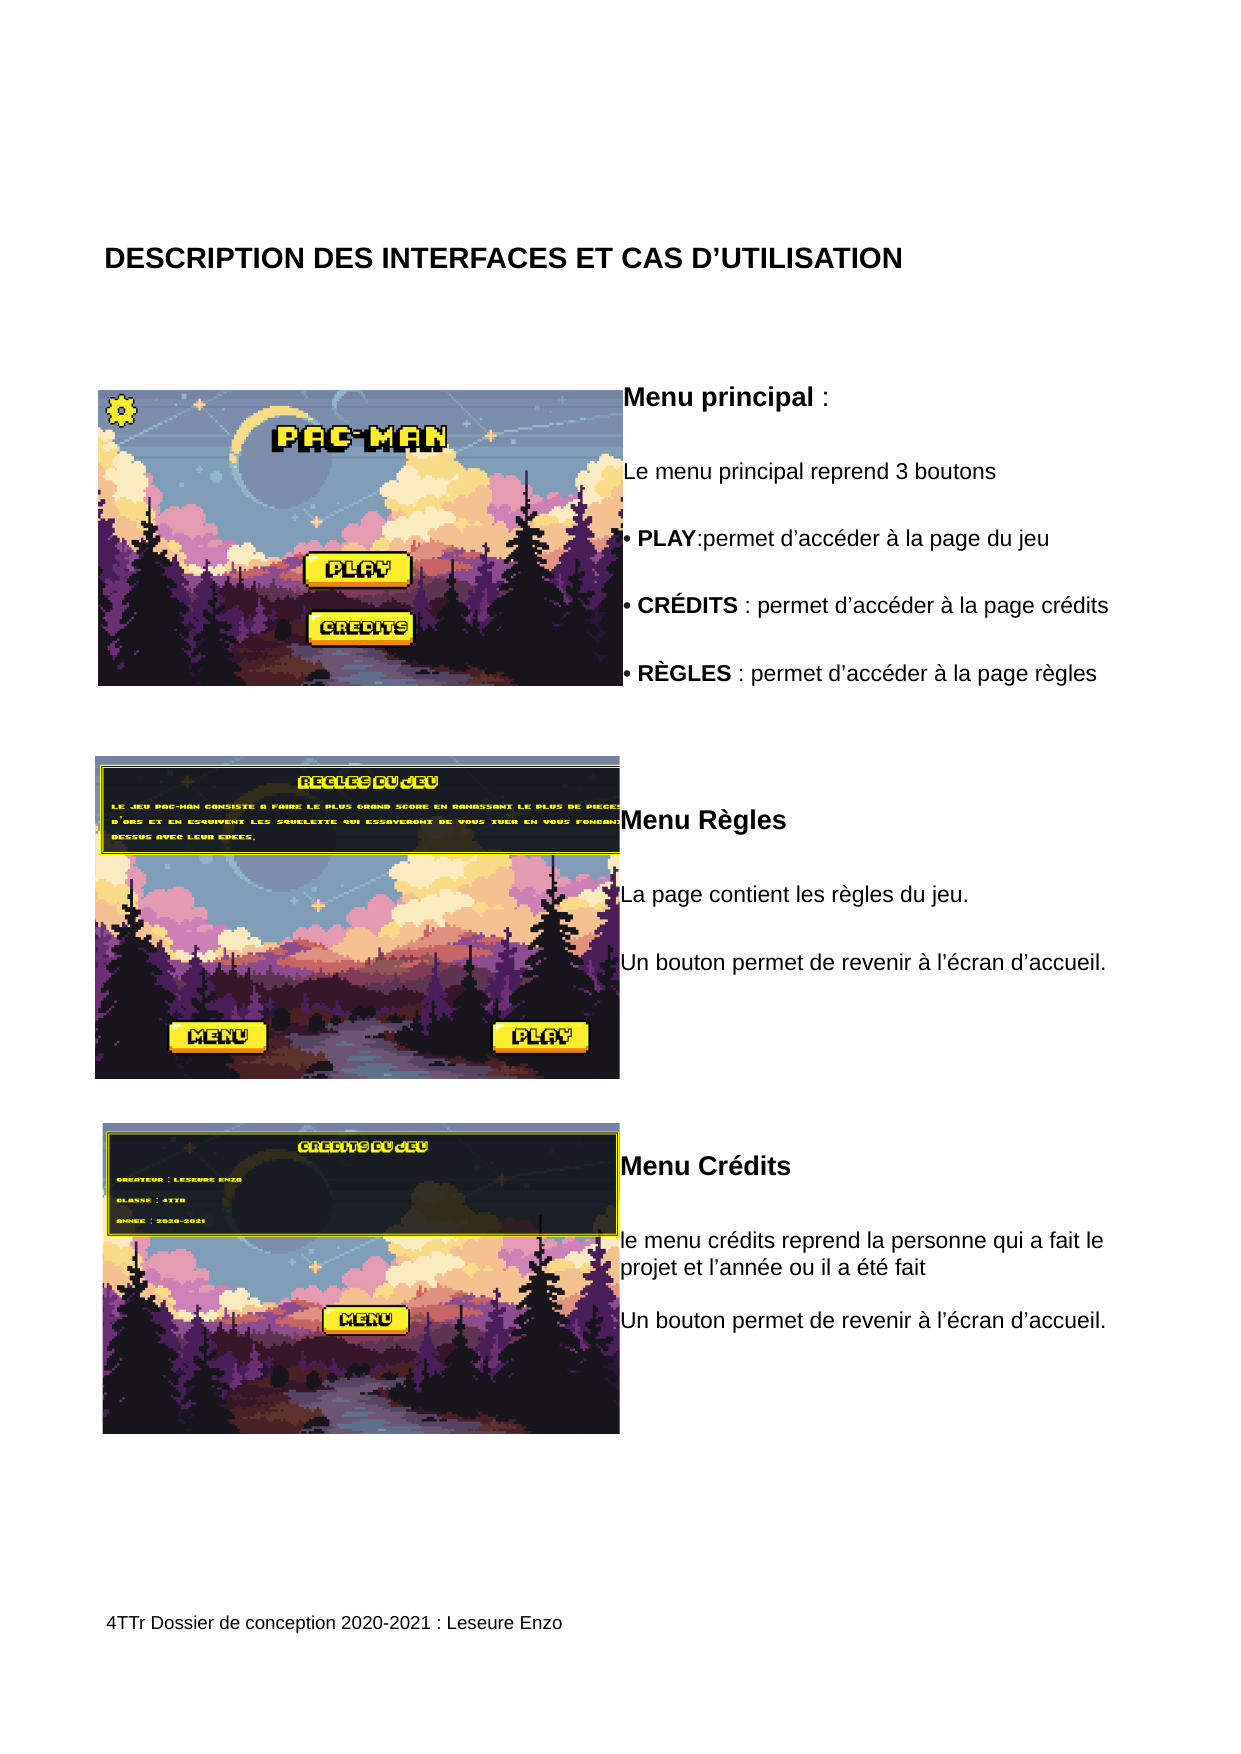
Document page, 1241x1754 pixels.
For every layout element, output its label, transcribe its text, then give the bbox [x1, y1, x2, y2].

text Menu principal : [104, 321, 1134, 412]
text • RÈGLES : permet d’accéder à la page règles [623, 660, 1134, 686]
text le menu crédits reprend la personne qui a fait le projet et l’année ou il a été fait [620, 1227, 1134, 1280]
picture [102, 1123, 620, 1434]
text • PLAY:permet d’accéder à la page du jeu [623, 525, 1134, 552]
text Le menu principal reprend 3 boutons [623, 458, 1134, 484]
text Un bouton permet de revenir à l’écran d’accueil. [620, 948, 1134, 975]
picture [98, 390, 623, 686]
text Menu Règles [620, 804, 1134, 835]
text La page contient les règles du jeu. [620, 881, 1134, 908]
subtitle DESCRIPTION DES INTERFACES ET CAS D’UTILISATION [104, 241, 1134, 274]
text Menu Crédits [620, 1150, 1134, 1182]
picture [95, 756, 620, 1079]
text • CRÉDITS : permet d’accéder à la page crédits [623, 592, 1134, 619]
text Un bouton permet de revenir à l’écran d’accueil. [620, 1307, 1134, 1333]
